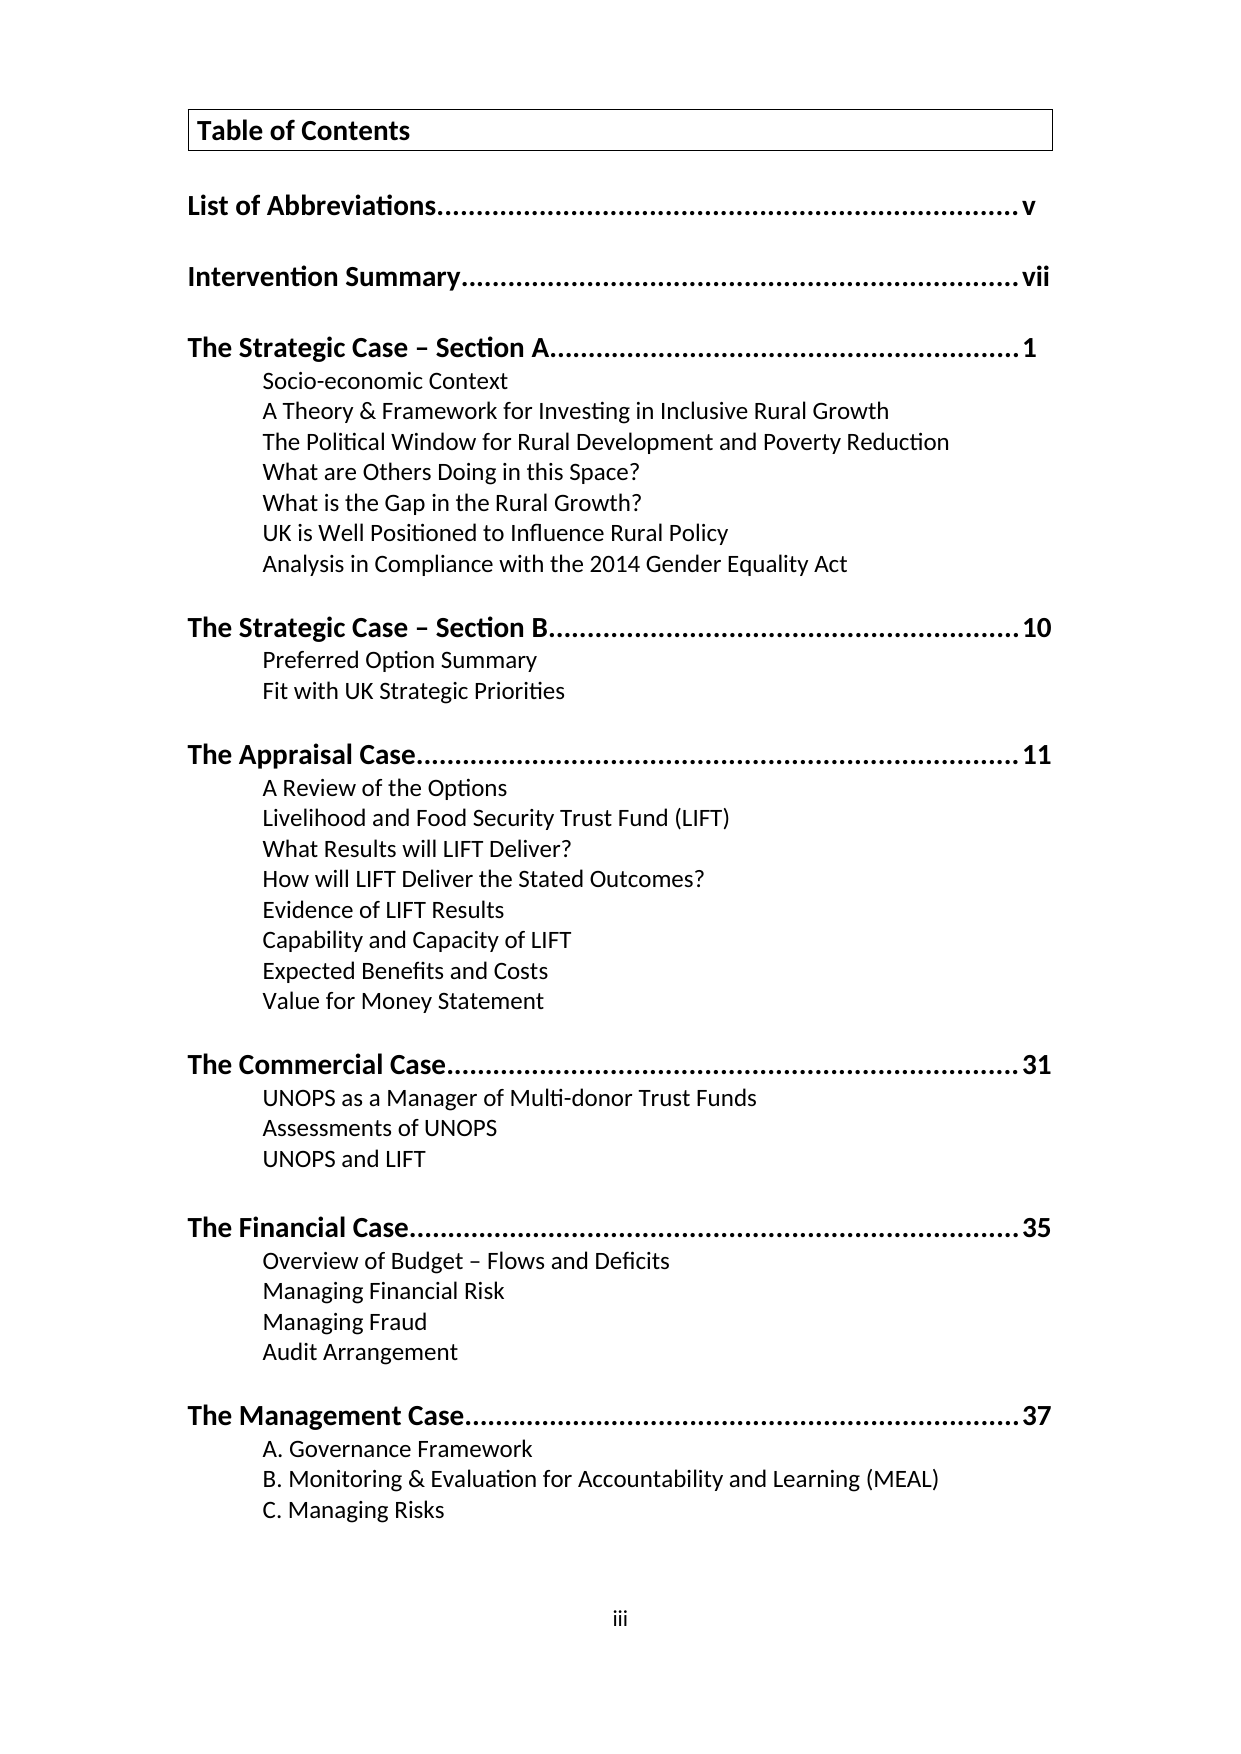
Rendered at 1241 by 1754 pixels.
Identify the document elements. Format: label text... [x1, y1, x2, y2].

text The Appraisal Case 11 [187, 736, 1053, 772]
text List of Abbreviations v [187, 187, 1053, 222]
text UNOPS and LIFT [262, 1143, 1053, 1174]
text Value for Money Statement [262, 985, 1053, 1016]
text A Review of the Options [262, 772, 1053, 802]
text The Strategic Case – Section A 1 [187, 329, 1053, 365]
text Livelihood and Food Security Trust Fund (LIFT) [262, 802, 1053, 833]
text Capability and Capacity of LIFT [262, 924, 1053, 955]
text A Theory & Framework for Investing in Inclusive Rural Growth [262, 395, 1053, 426]
text The Political Window for Rural Development and Poverty Reduction [262, 426, 1053, 456]
text What are Others Doing in this Space? [262, 456, 1053, 487]
text The Management Case 37 [187, 1397, 1053, 1433]
text Table of Contents [189, 110, 1052, 150]
text B. Monitoring & Evaluation for Accountability and Learning (MEAL) [262, 1464, 1053, 1494]
text What Results will LIFT Deliver? [262, 833, 1053, 863]
text Expected Benefits and Costs [262, 955, 1053, 985]
text Preferred Option Summary [187, 644, 1053, 675]
text The Financial Case 35 [187, 1209, 1053, 1245]
text The Strategic Case – Section B 10 [187, 609, 1053, 644]
text The Commercial Case 31 [187, 1046, 1053, 1082]
text Audit Arrangement [262, 1336, 1053, 1367]
text What is the Gap in the Rural Growth? [262, 487, 1053, 517]
text Evidence of LIFT Results [262, 894, 1053, 924]
text UNOPS as a Manager of Multi-donor Trust Funds [262, 1082, 1053, 1113]
text How will LIFT Deliver the Stated Outcomes? [262, 863, 1053, 894]
text A. Governance Framework [262, 1433, 1053, 1464]
text Socio-economic Context [262, 365, 1053, 395]
text Managing Fraud [262, 1306, 1053, 1336]
text Analysis in Compliance with the 2014 Gender Equality Act [262, 548, 1053, 578]
text Assessments of UNOPS [262, 1113, 1053, 1143]
text Overview of Budget – Flows and Deficits [262, 1245, 1053, 1275]
text UK is Well Positioned to Influence Rural Policy [262, 517, 1053, 548]
text C. Managing Risks [262, 1494, 1053, 1525]
text Fit with UK Strategic Priorities [187, 675, 1053, 706]
text Intervention Summary vii [187, 258, 1053, 293]
text Managing Financial Risk [262, 1275, 1053, 1306]
